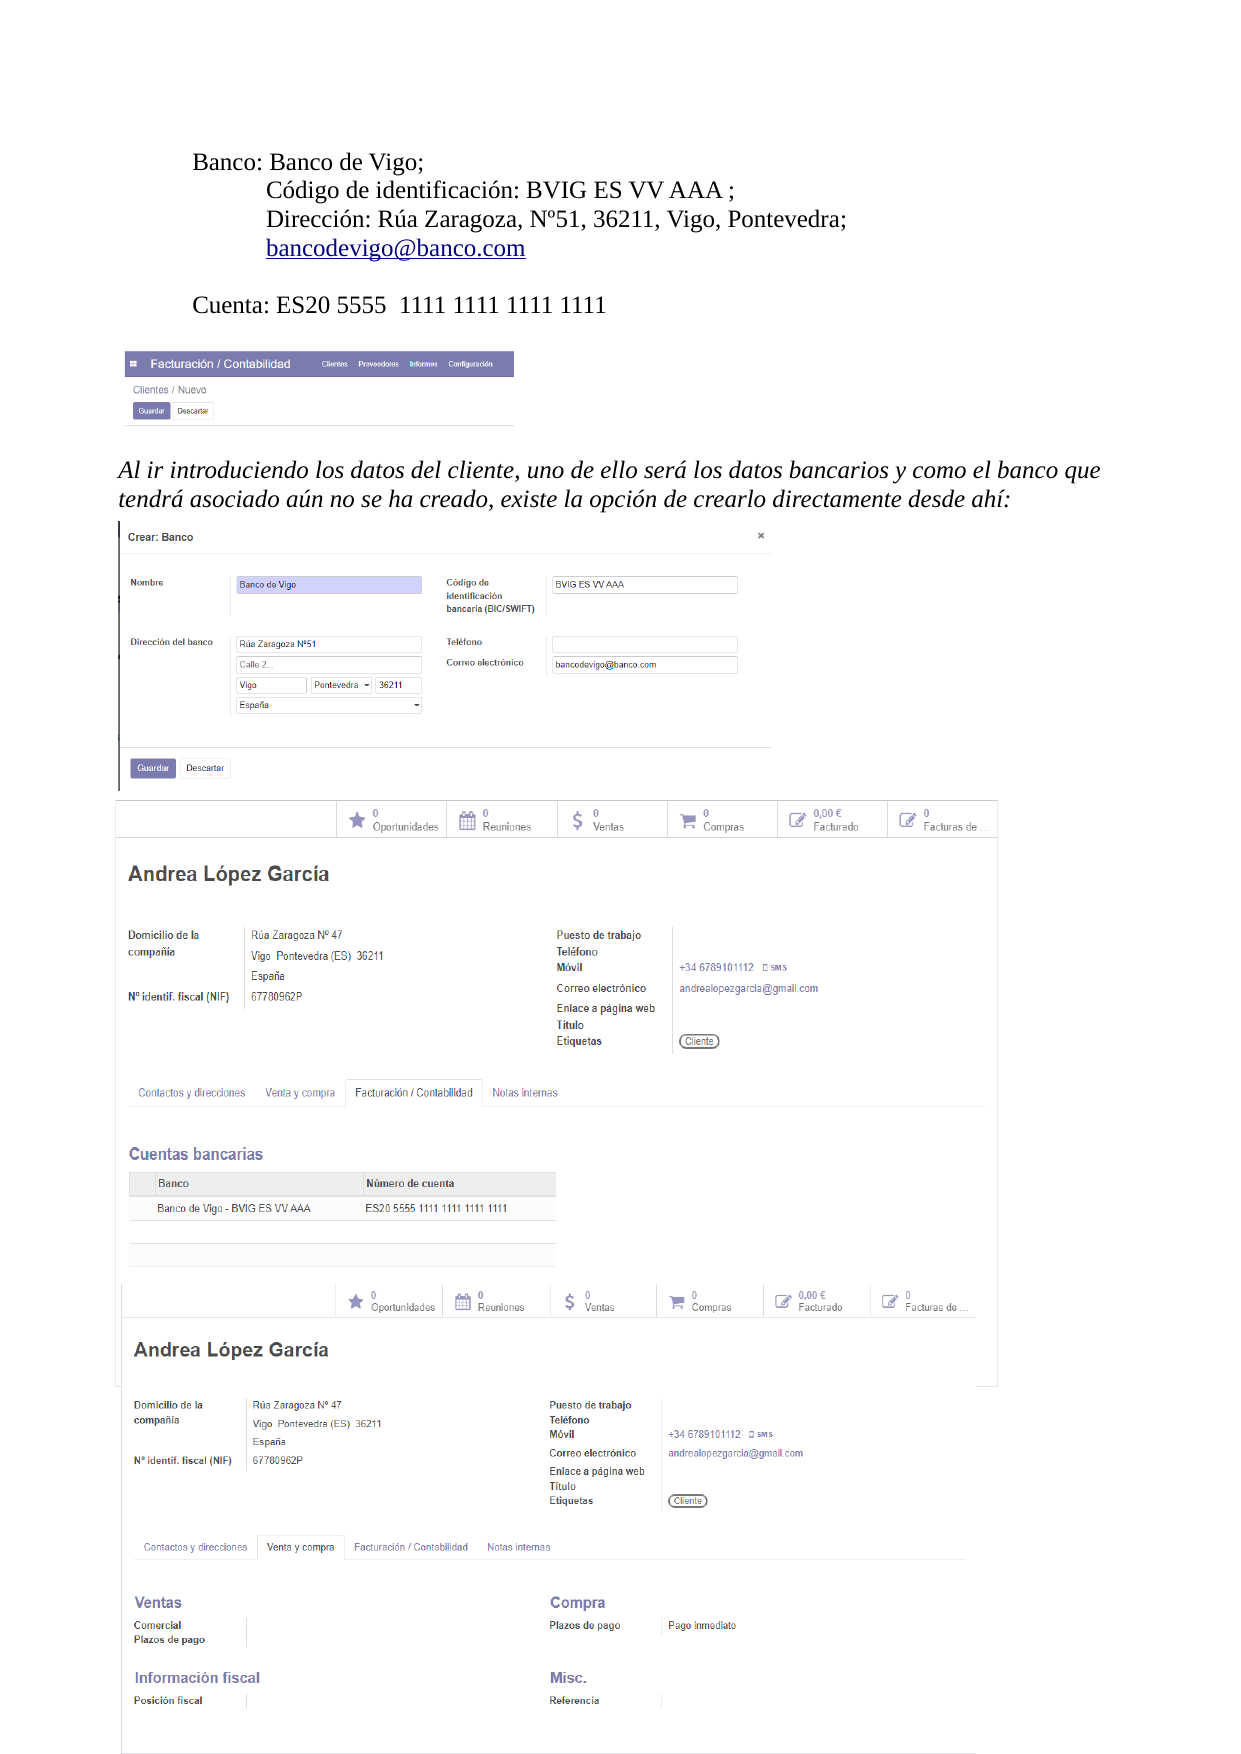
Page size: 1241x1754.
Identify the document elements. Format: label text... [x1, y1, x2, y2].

text Código de identificación: BVIG ES VV AAA ; [118, 176, 1122, 204]
text Dirección: Rúa Zaragoza, Nº51, 36211, Vigo, Pontevedra; [118, 204, 1122, 233]
picture [124, 350, 514, 427]
text Al ir introduciendo los datos del cliente, uno de ello será los datos bancarios y como el banco que tendrá asociado aún no se ha creado, existe la opción de crearlo directamente desde ahí: [118, 455, 1122, 513]
text Banco: Banco de Vigo; [118, 147, 1122, 176]
picture [118, 521, 772, 791]
picture [115, 800, 998, 1754]
text bancodevigo@banco.com [118, 233, 1122, 262]
text Cuenta: ES20 5555 1111 1111 1111 1111 [118, 291, 1122, 319]
